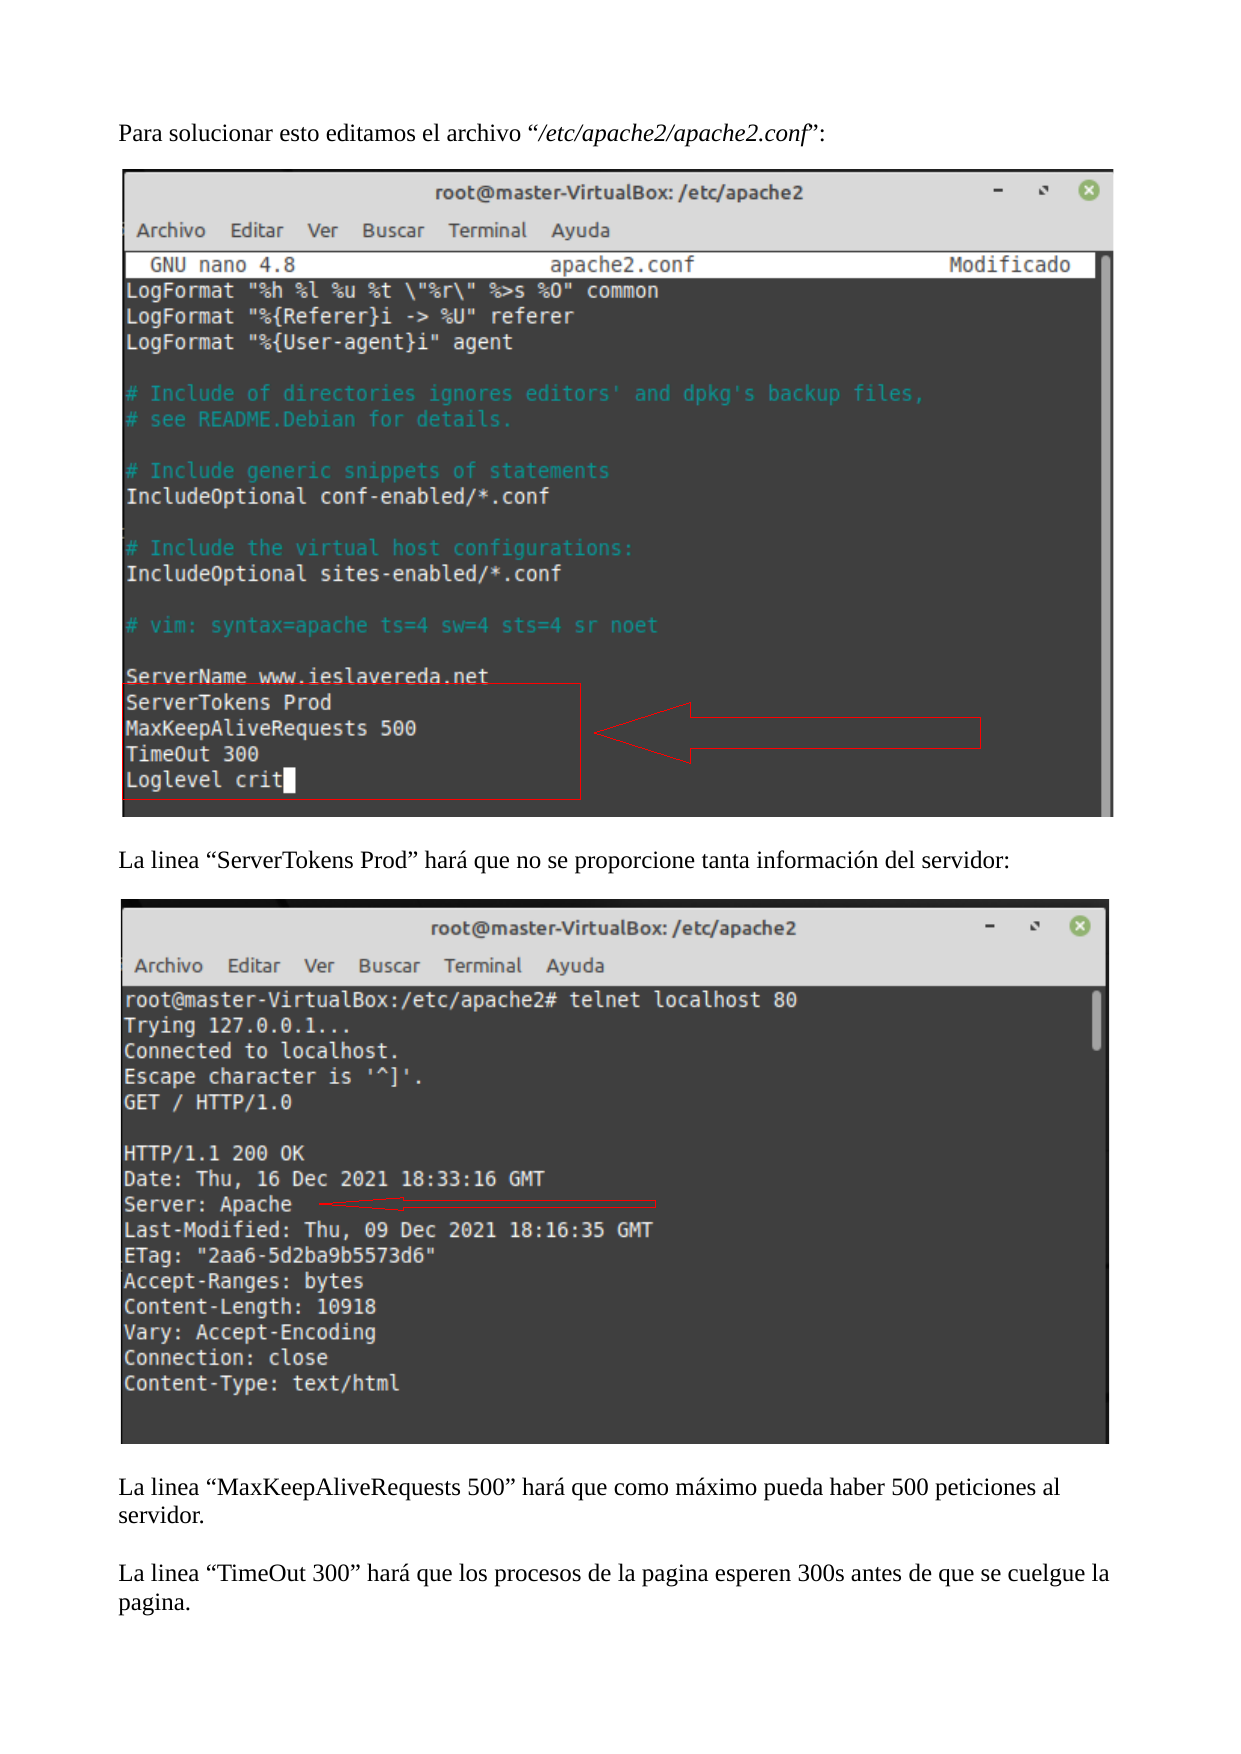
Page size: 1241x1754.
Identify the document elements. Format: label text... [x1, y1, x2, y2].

picture [897, 899, 1110, 1444]
text La linea “ServerTokens Prod” hará que no se proporcione tanta información del servidor: [118, 845, 1122, 874]
text Para solucionar esto editamos el archivo “/etc/apache2/apache2.conf”: [118, 118, 1122, 147]
text La linea “TimeOut 300” hará que los procesos de la pagina esperen 300s antes de que se cuelgue la pagina. [118, 1558, 1122, 1616]
picture [898, 718, 980, 748]
text La linea “MaxKeepAliveRequests 500” hará que como máximo pueda haber 500 peticiones al servidor. [118, 1472, 1122, 1529]
picture [898, 169, 1114, 817]
